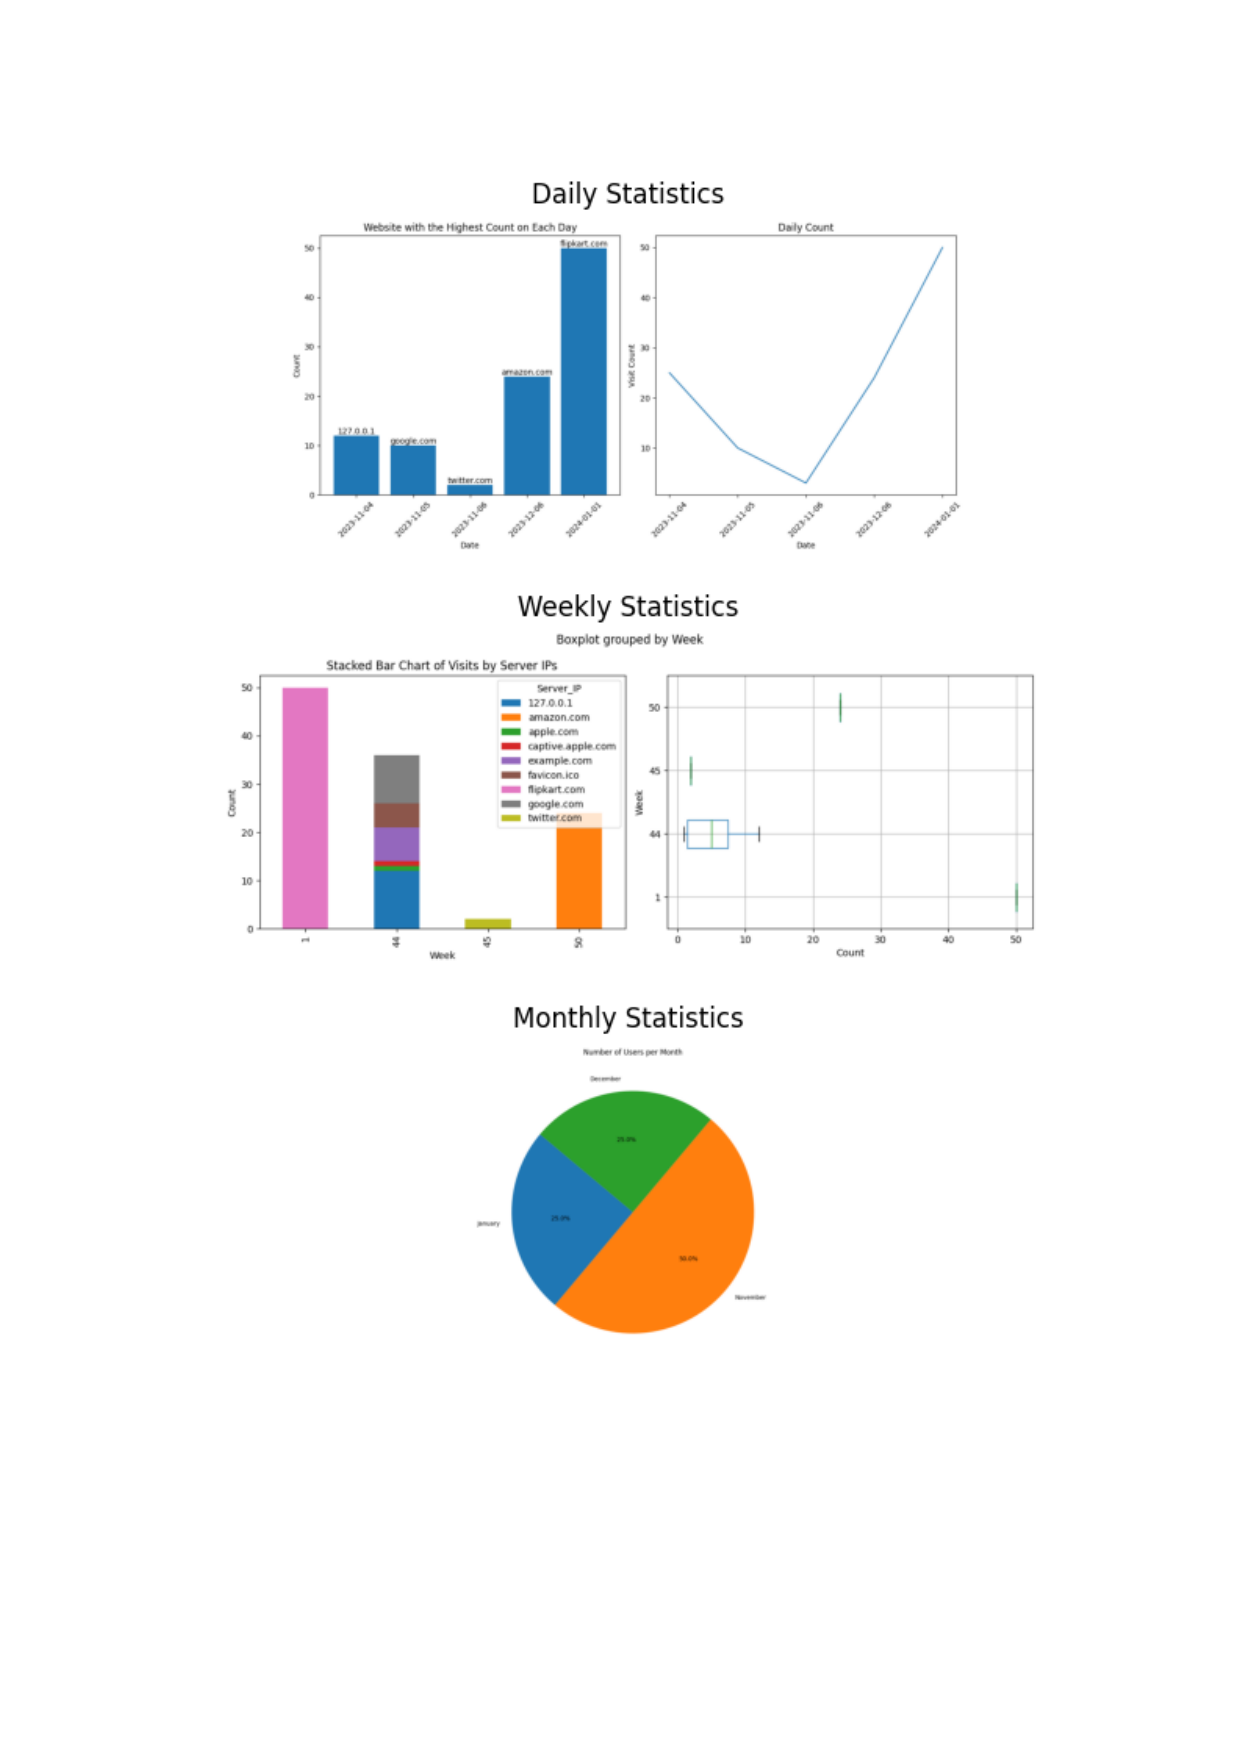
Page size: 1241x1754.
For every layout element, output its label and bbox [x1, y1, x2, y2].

picture [183, 128, 1081, 1425]
